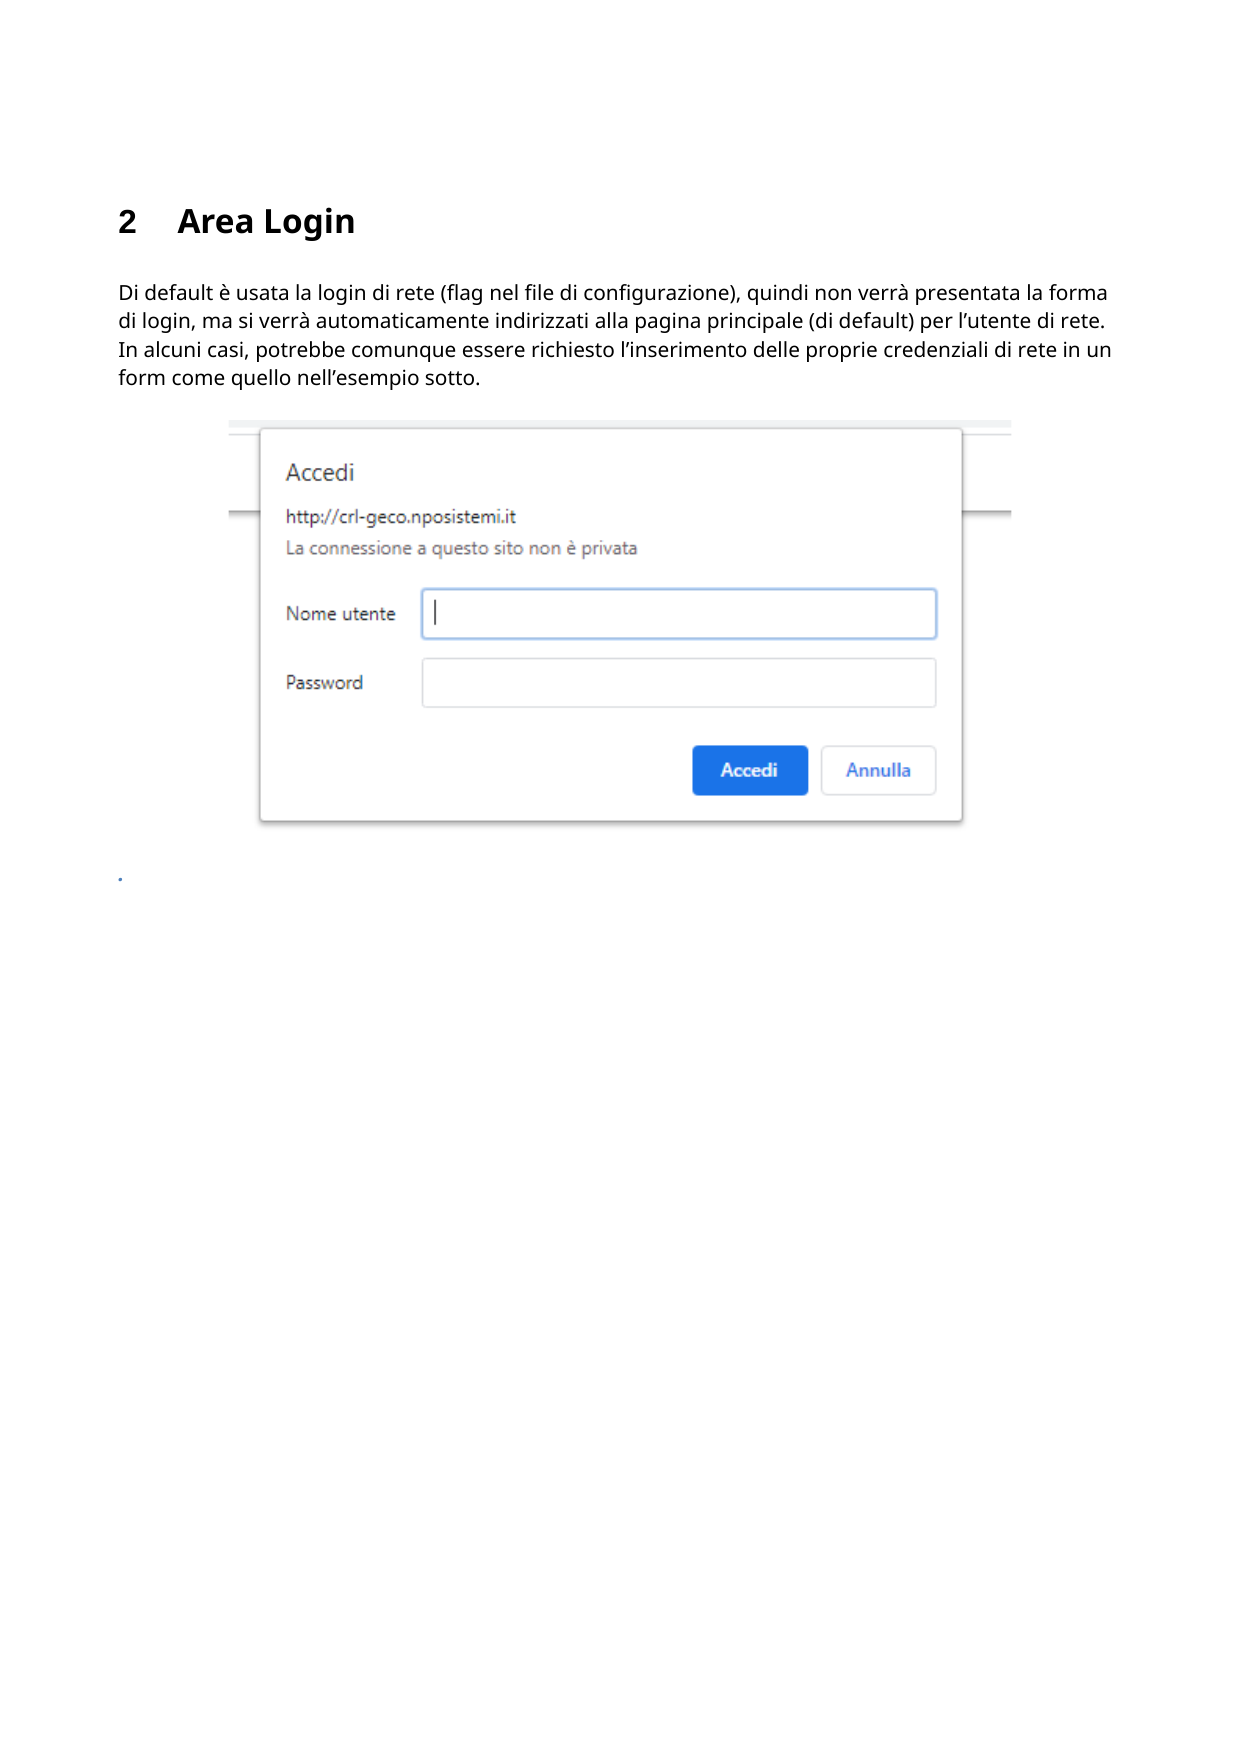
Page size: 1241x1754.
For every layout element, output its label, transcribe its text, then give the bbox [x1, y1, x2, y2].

text Di default è usata la login di rete (flag nel file di configurazione), quindi non verrà presentata la forma di login, ma si verrà automaticamente indirizzati alla pagina principale (di default) per l’utente di rete. [118, 278, 1122, 335]
list Area Login [118, 198, 1122, 243]
text . [118, 859, 1122, 888]
text In alcuni casi, potrebbe comunque essere richiesto l’inserimento delle proprie credenziali di rete in un form come quello nell’esempio sotto. [118, 335, 1122, 392]
